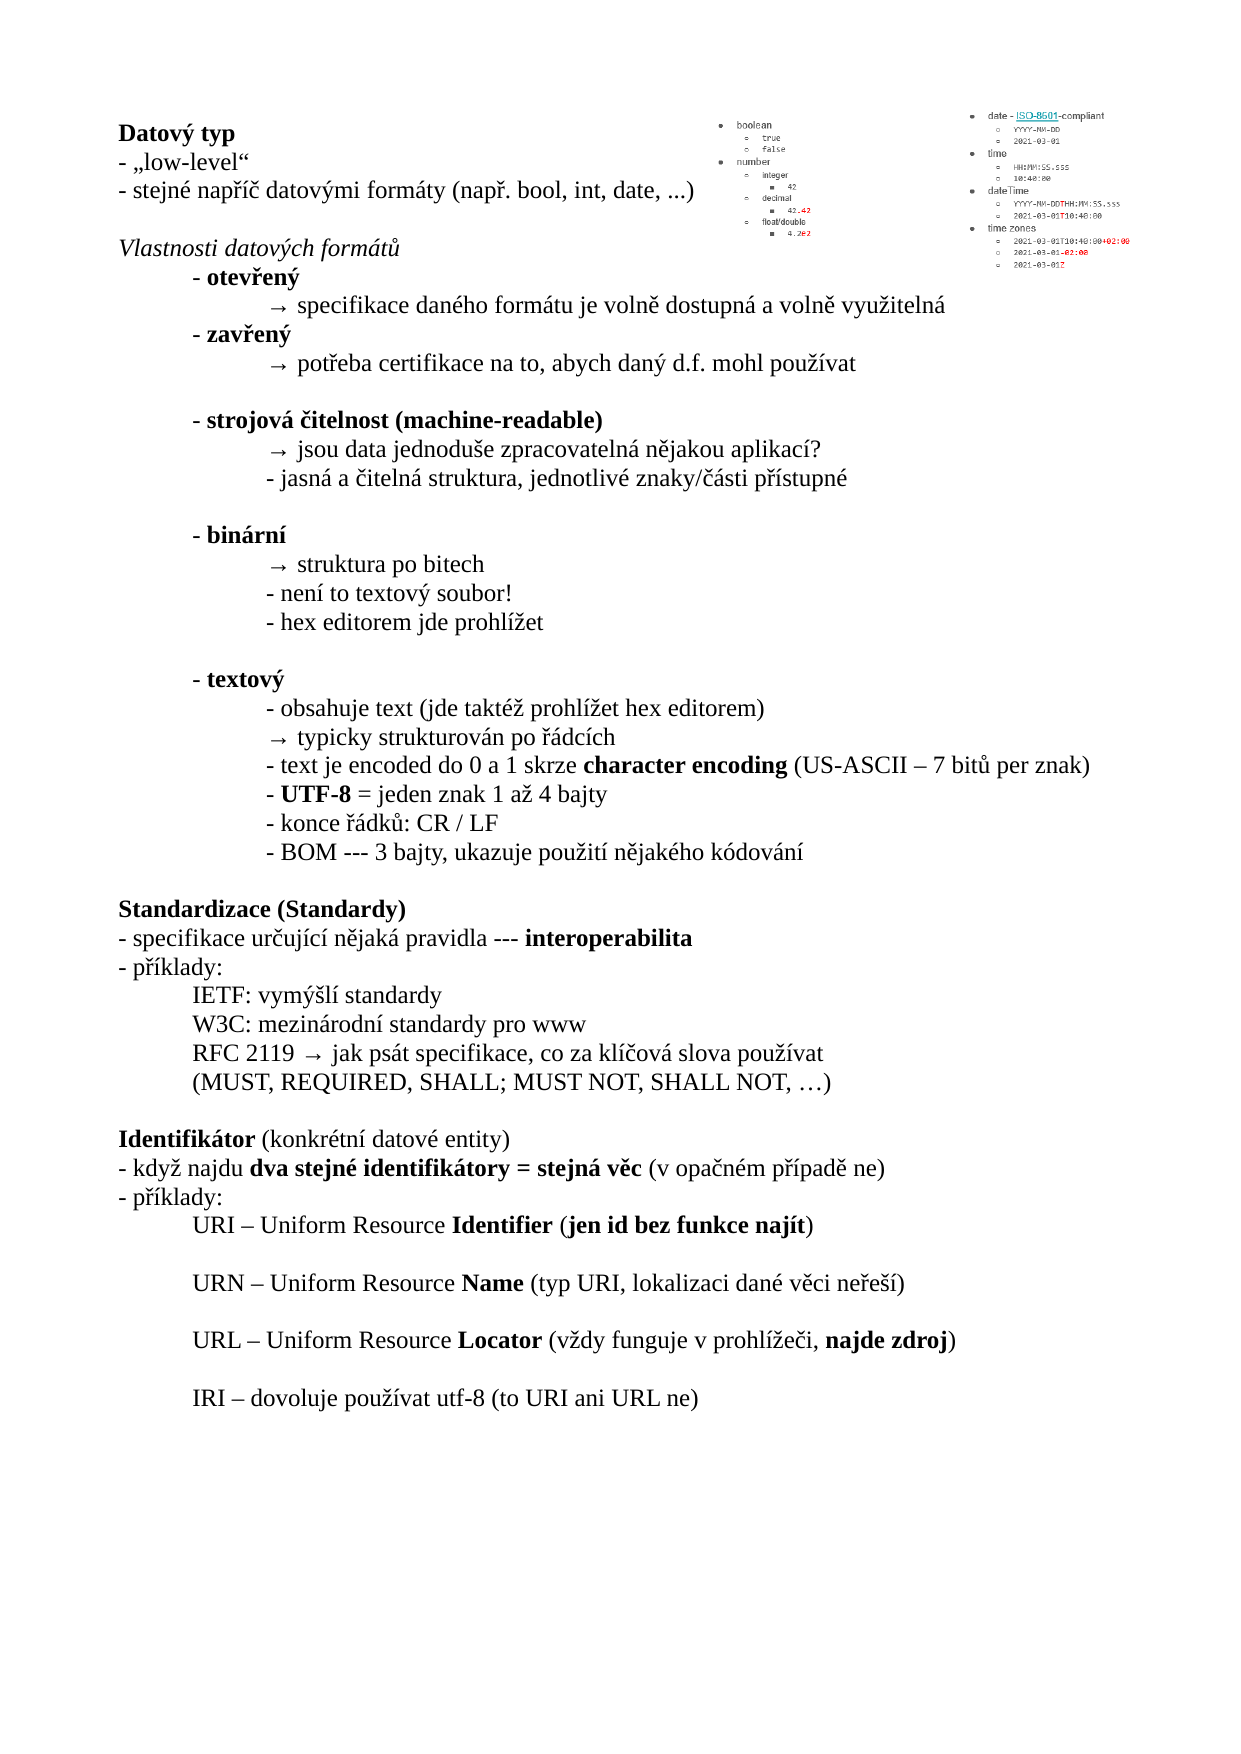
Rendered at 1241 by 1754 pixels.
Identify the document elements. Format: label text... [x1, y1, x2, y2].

text Datový typ - „low-level“ [118, 118, 709, 176]
text → potřeba certifikace na to, abych daný d.f. mohl používat [118, 348, 1122, 377]
text - BOM --- 3 bajty, ukazuje použití nějakého kódování [118, 837, 1122, 866]
text URN – Uniform Resource Name (typ URI, lokalizaci dané věci neřeší) [118, 1239, 1122, 1297]
text IETF: vymýšlí standardy W3C: mezinárodní standardy pro www [118, 981, 1122, 1038]
text RFC 2119 → jak psát specifikace, co za klíčová slova používat (MUST, REQUIRED, SHALL; MUST NOT, SHALL NOT, …) [118, 1038, 1122, 1096]
text Identifikátor (konkrétní datové entity) [118, 1124, 1122, 1153]
text - zavřený [118, 319, 1122, 348]
text URI – Uniform Resource Identifier (jen id bez funkce najít) [118, 1211, 1122, 1239]
text - specifikace určující nějaká pravidla --- interoperabilita [118, 923, 1122, 952]
text - strojová čitelnost (machine-readable) [118, 406, 1122, 434]
text - stejné napříč datovými formáty (např. bool, int, date, ...) [118, 176, 709, 204]
text - konce řádků: CR / LF [118, 808, 1122, 837]
text - hex editorem jde prohlížet [118, 607, 1122, 636]
text - binární [118, 521, 1122, 549]
text IRI – dovoluje používat utf-8 (to URI ani URL ne) [118, 1354, 1122, 1412]
text - příklady: [118, 1182, 1122, 1211]
text - když najdu dva stejné identifikátory = stejná věc (v opačném případě ne) [118, 1153, 1122, 1182]
text - otevřený → specifikace daného formátu je volně dostupná a volně využitelná [118, 262, 1122, 319]
text - textový - obsahuje text (jde taktéž prohlížet hex editorem) [118, 664, 1122, 722]
picture [709, 106, 1138, 277]
text → jsou data jednoduše zpracovatelná nějakou aplikací? - jasná a čitelná struktura, jednotlivé znaky/části přístupné [118, 434, 1122, 492]
text Vlastnosti datových formátů [118, 233, 709, 262]
text URL – Uniform Resource Locator (vždy funguje v prohlížeči, najde zdroj) [118, 1297, 1122, 1354]
text Standardizace (Standardy) [118, 894, 1122, 923]
text → struktura po bitech - není to textový soubor! [118, 549, 1122, 607]
text → typicky strukturován po řádcích - text je encoded do 0 a 1 skrze character encoding (US-ASCII – 7 bitů per znak) - UTF-8 = jeden znak 1 až 4 bajty [118, 722, 1122, 808]
text - příklady: [118, 952, 1122, 981]
